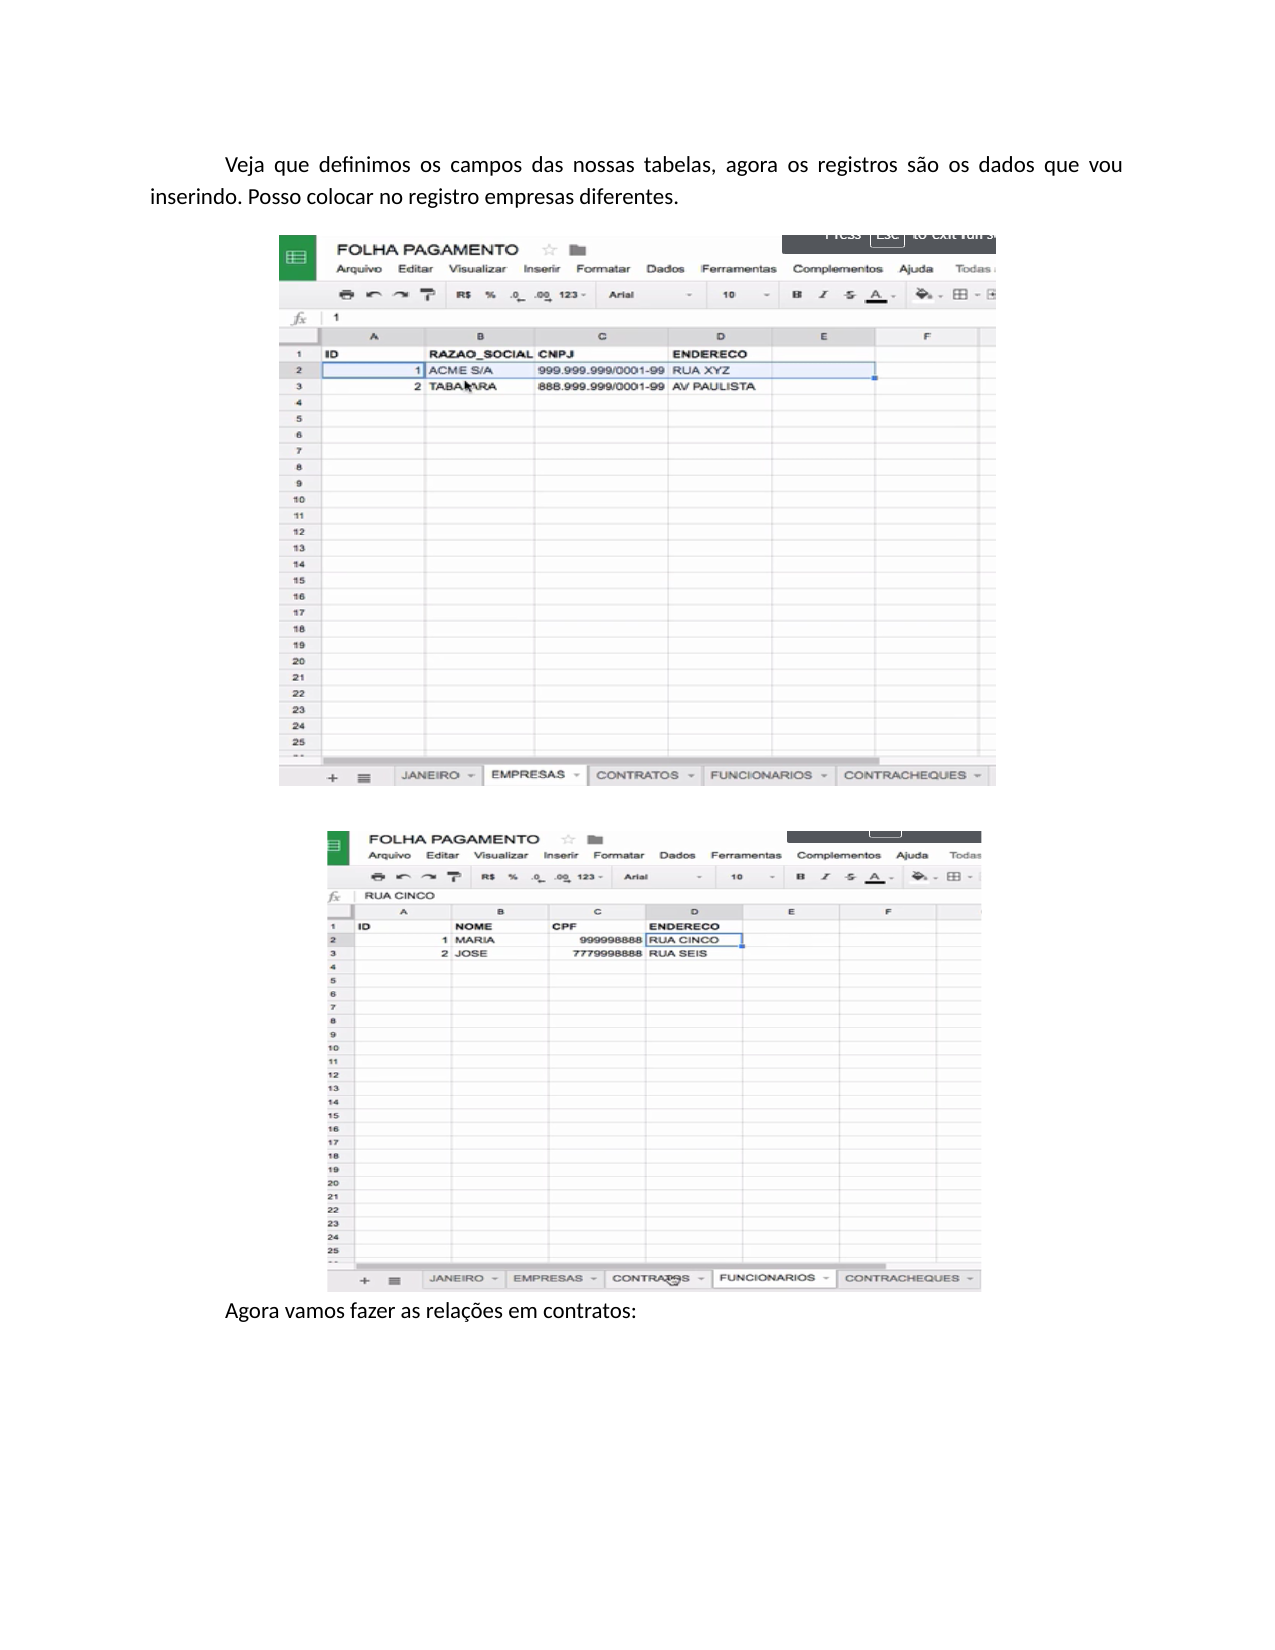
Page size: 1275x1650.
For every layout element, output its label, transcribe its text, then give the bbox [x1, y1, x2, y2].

text Veja que definimos os campos das nossas tabelas, agora os registros são os dados que vou inserindo. Posso colocar no registro empresas diferentes. [150, 150, 1125, 210]
text Agora vamos fazer as relações em contratos: [150, 1023, 1125, 1324]
picture [327, 831, 982, 1292]
picture [279, 235, 996, 786]
